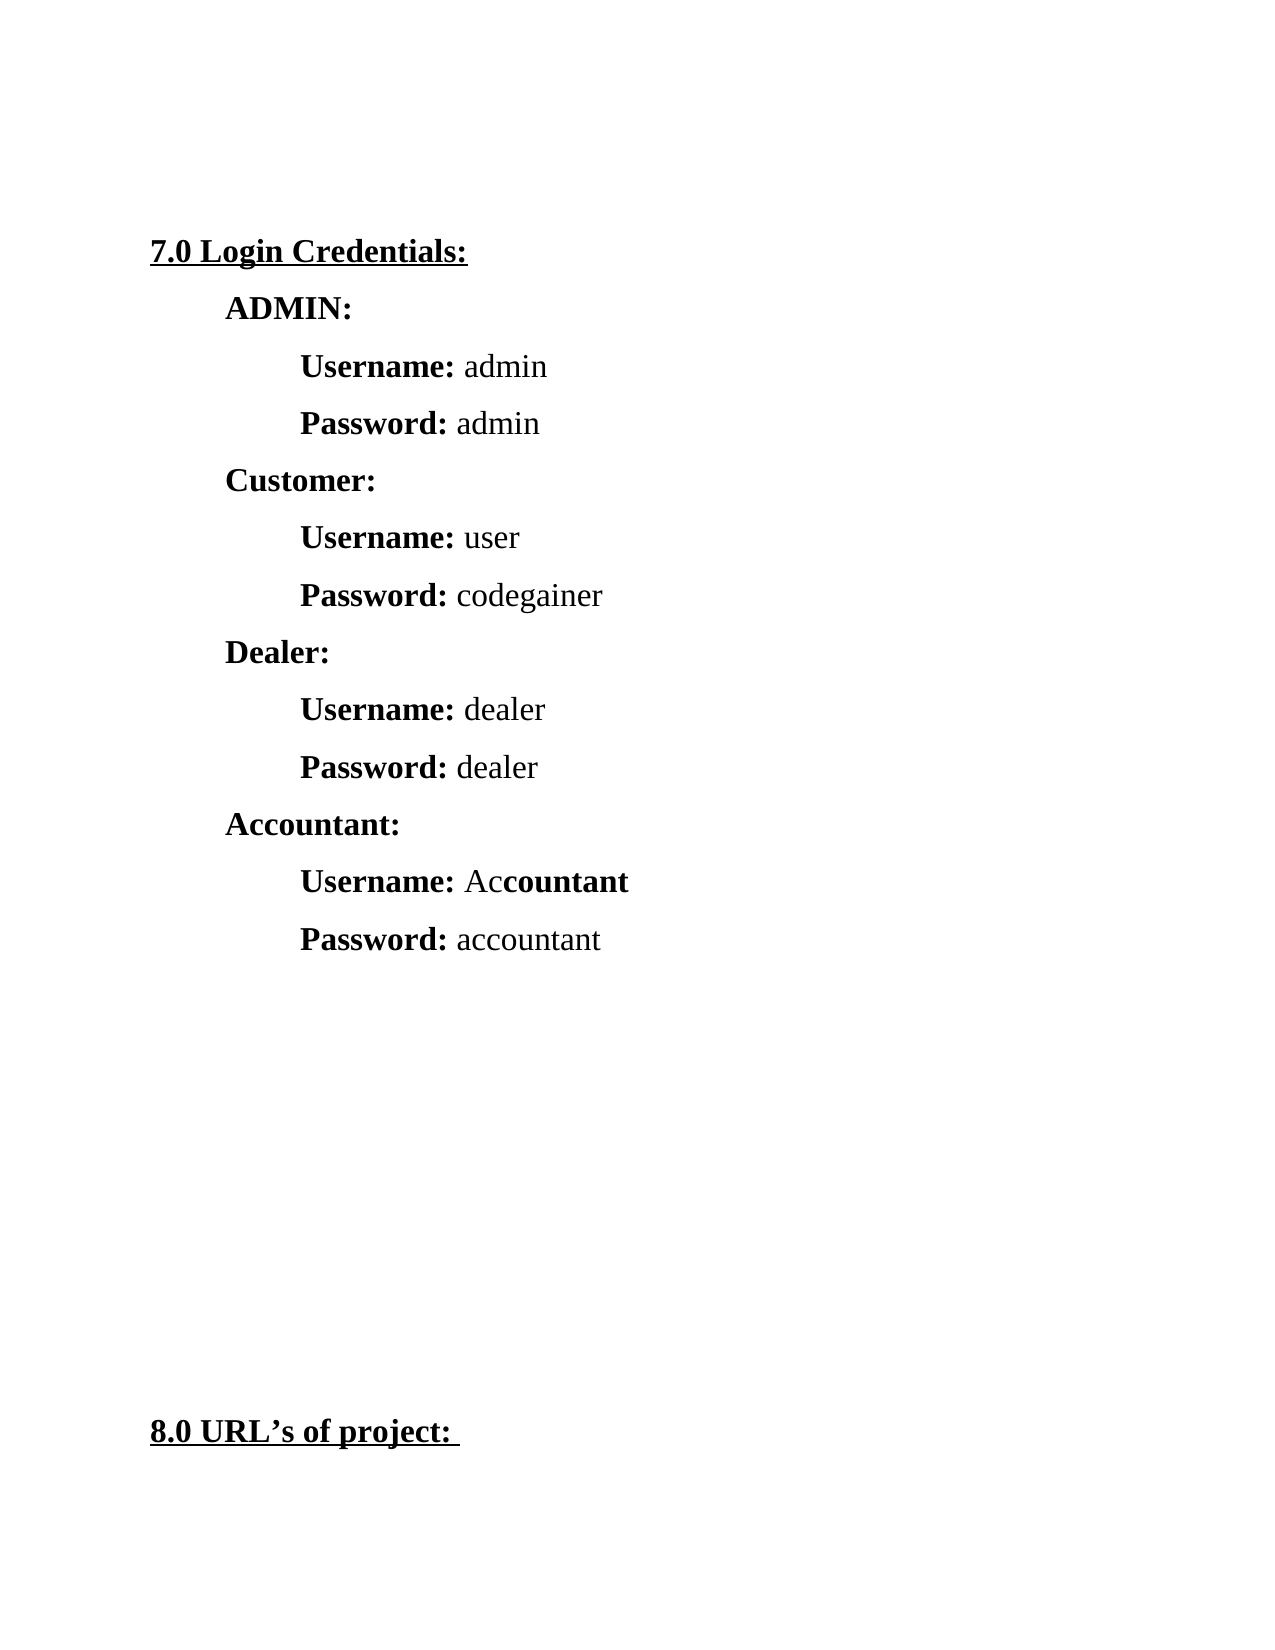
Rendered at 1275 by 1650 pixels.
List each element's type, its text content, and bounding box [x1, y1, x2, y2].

text Password: codegainer [150, 575, 1133, 613]
text Username: admin [150, 346, 1133, 384]
text Customer: [150, 460, 1133, 499]
text Password: admin [150, 403, 1133, 441]
text Accountant: [150, 804, 1133, 842]
text ADMIN: [150, 288, 1133, 327]
text Password: dealer [150, 747, 1133, 785]
text Username: user [150, 518, 1133, 556]
text Password: accountant [150, 919, 1133, 957]
text Dealer: [150, 632, 1133, 671]
text Username: Accountant [150, 861, 1133, 900]
text Username: dealer [150, 689, 1133, 728]
text 8.0 URL’s of project: [150, 1411, 1133, 1450]
text 7.0 Login Credentials: [150, 231, 1133, 269]
